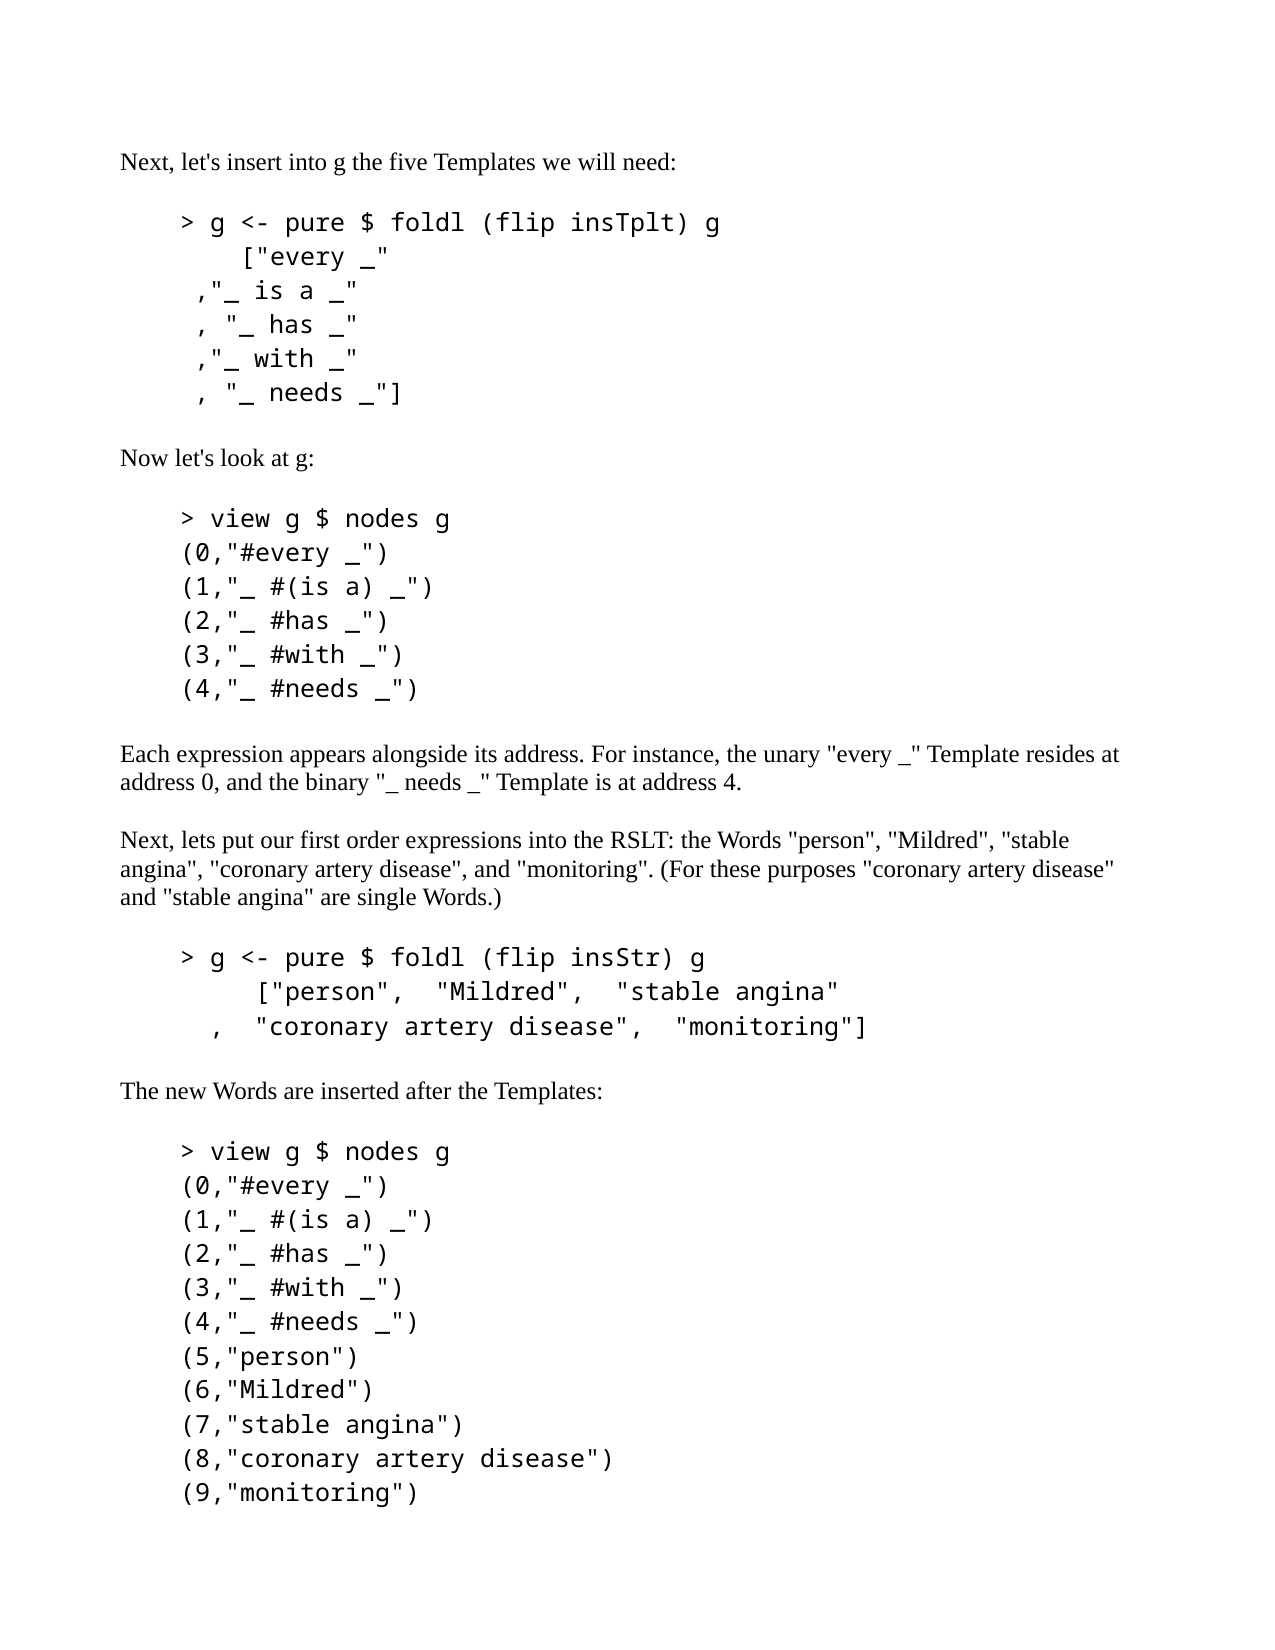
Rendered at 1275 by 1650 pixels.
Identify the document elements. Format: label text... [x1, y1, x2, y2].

text , "coronary artery disease", "monitoring"] [120, 1008, 1155, 1042]
text Each expression appears alongside its address. For instance, the unary "every _" Template resides at address 0, and the binary "_ needs _" Template is at address 4. [120, 739, 1155, 796]
text > view g $ nodes g [120, 500, 1155, 534]
text ,"_ is a _" [120, 272, 1155, 307]
text (2,"_ #has _") [120, 1236, 1155, 1270]
text (0,"#every _") [120, 534, 1155, 568]
text (0,"#every _") [120, 1168, 1155, 1202]
text The new Words are inserted after the Templates: [120, 1076, 1155, 1105]
text (1,"_ #(is a) _") [120, 568, 1155, 602]
text (2,"_ #has _") [120, 602, 1155, 637]
text Next, lets put our first order expressions into the RSLT: the Words "person", "Mildred", "stable angina", "coronary artery disease", and "monitoring". (For these purposes "coronary artery disease" and "stable angina" are single Words.) [120, 825, 1155, 911]
text (4,"_ #needs _") [120, 1304, 1155, 1338]
text (9,"monitoring") [120, 1474, 1155, 1508]
text (3,"_ #with _") [120, 637, 1155, 671]
text (5,"person") [120, 1338, 1155, 1372]
text Now let's look at g: [120, 443, 1155, 472]
text > view g $ nodes g [120, 1134, 1155, 1168]
text (3,"_ #with _") [120, 1270, 1155, 1304]
text > g <- pure $ foldl (flip insTplt) g [120, 204, 1155, 238]
text Next, let's insert into g the five Templates we will need: [120, 147, 1155, 176]
text , "_ needs _"] [120, 375, 1155, 409]
text > g <- pure $ foldl (flip insStr) g [120, 940, 1155, 974]
text (4,"_ #needs _") [120, 671, 1155, 705]
text , "_ has _" [120, 307, 1155, 341]
text (6,"Mildred") [120, 1372, 1155, 1406]
text (1,"_ #(is a) _") [120, 1202, 1155, 1236]
text ["person", "Mildred", "stable angina" [120, 974, 1155, 1008]
text (7,"stable angina") [120, 1406, 1155, 1440]
text ,"_ with _" [120, 341, 1155, 375]
text ["every _" [120, 238, 1155, 272]
text (8,"coronary artery disease") [120, 1440, 1155, 1474]
